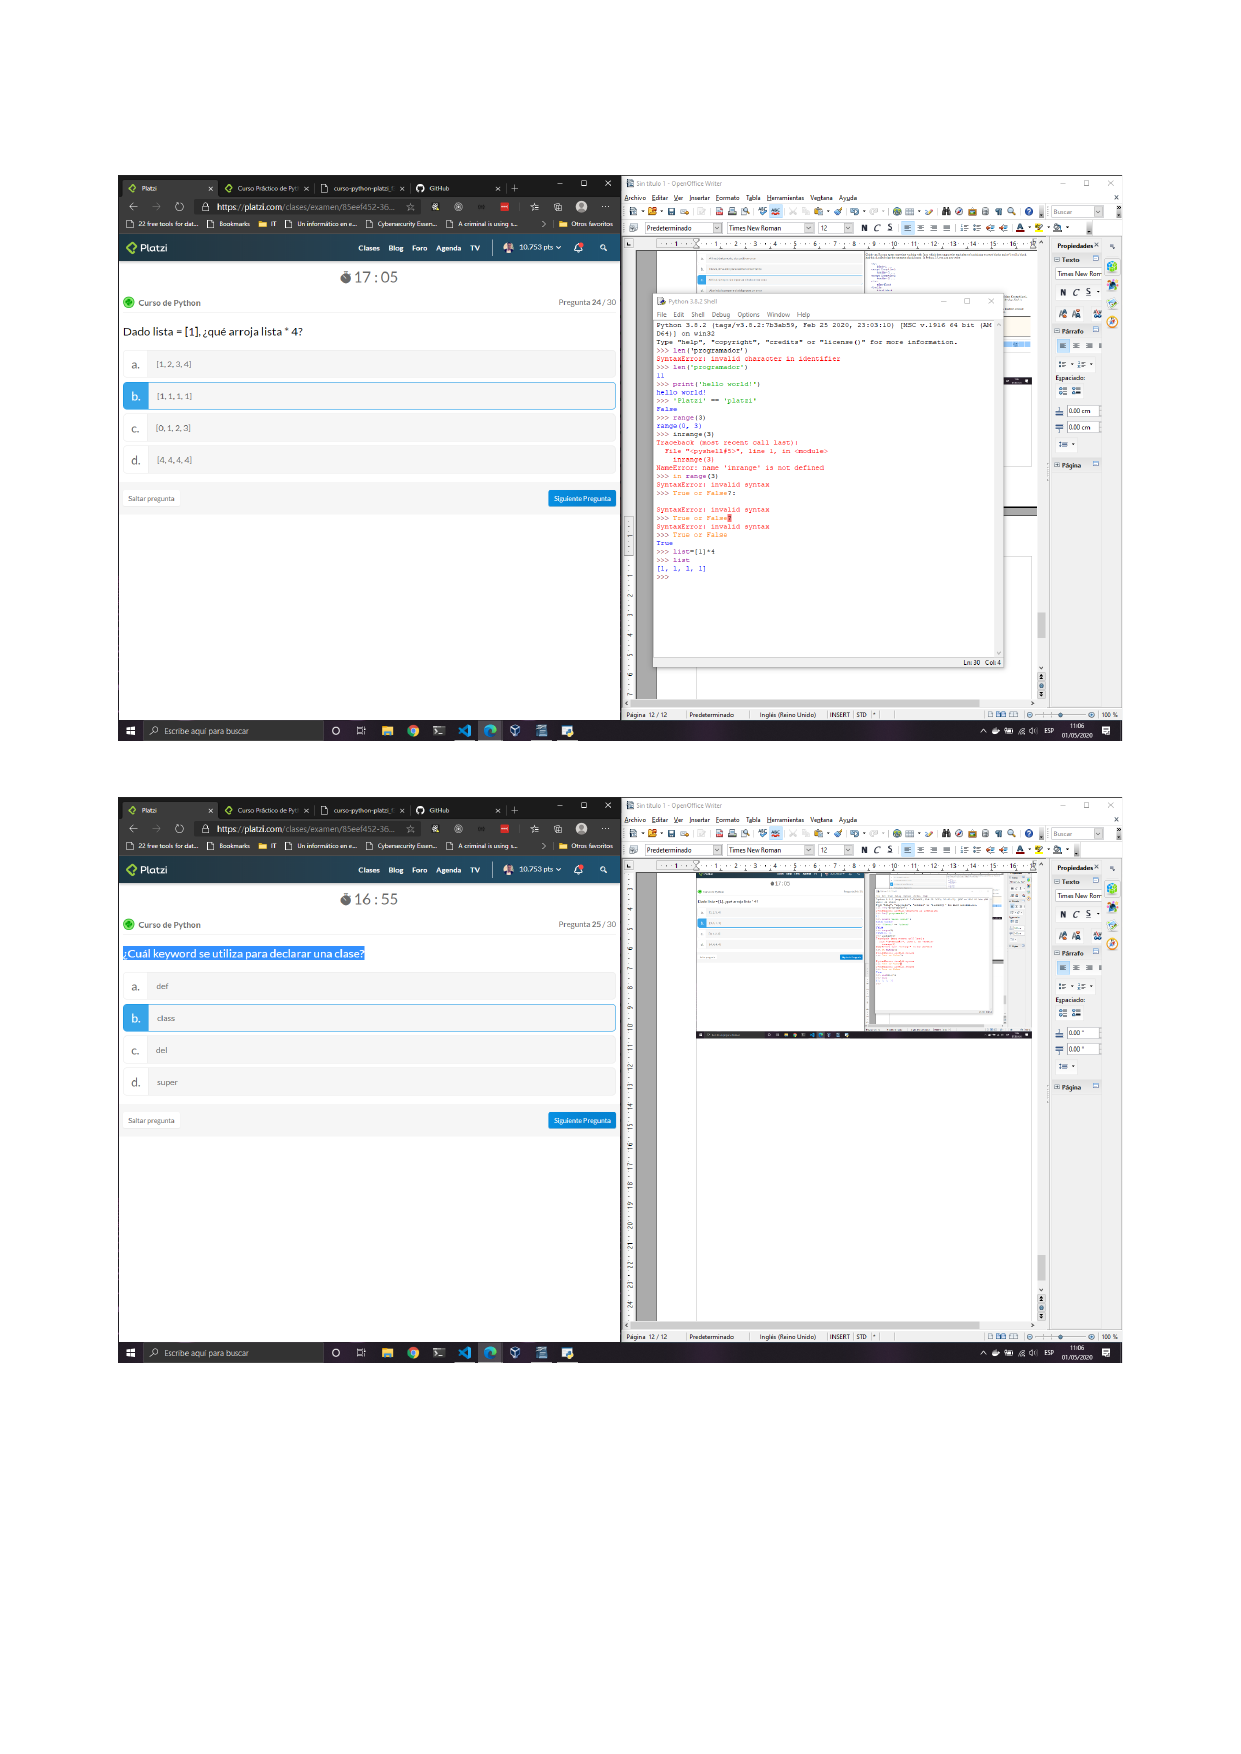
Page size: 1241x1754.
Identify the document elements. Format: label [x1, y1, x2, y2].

picture [118, 175, 1123, 741]
picture [118, 797, 1123, 1363]
